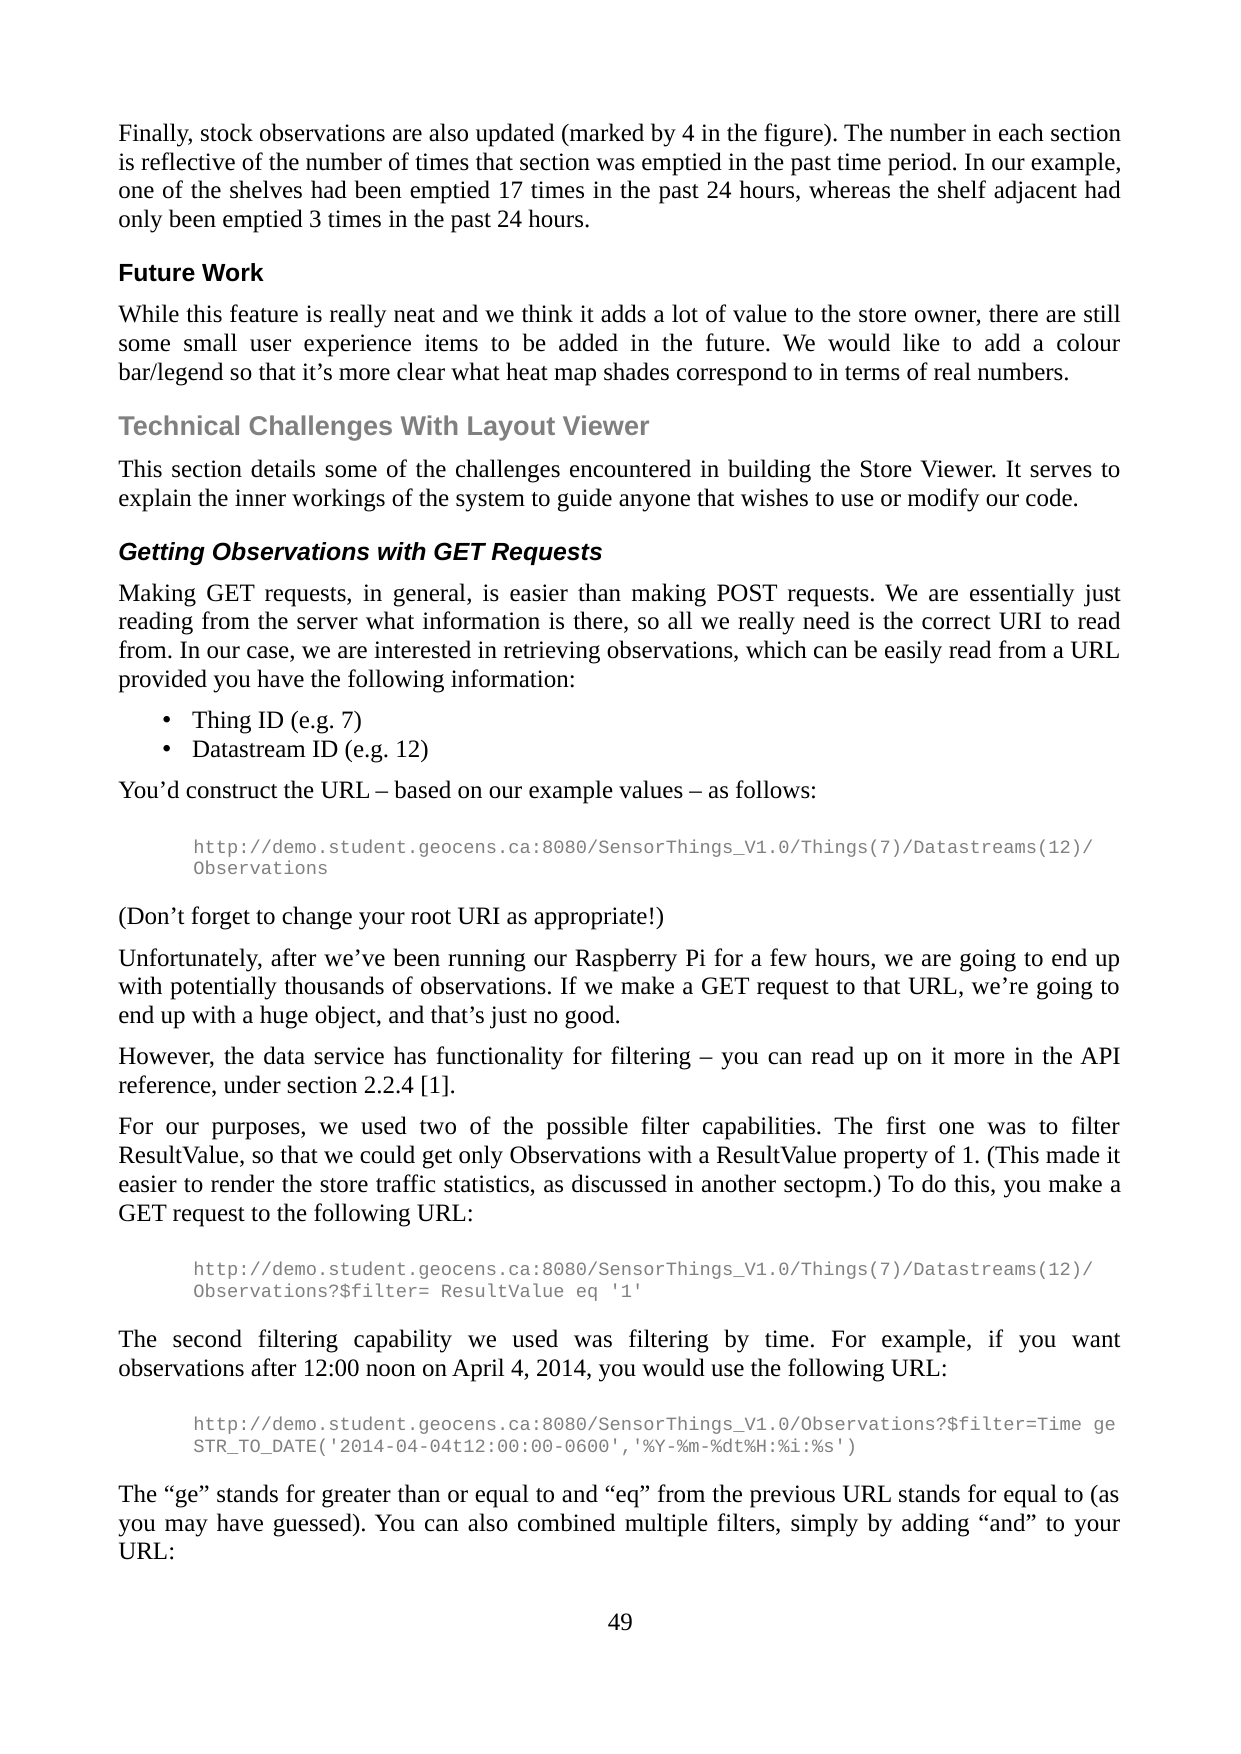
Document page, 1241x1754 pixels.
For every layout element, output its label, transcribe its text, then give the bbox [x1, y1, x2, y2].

text You’d construct the URL – based on our example values – as follows: [118, 775, 1122, 804]
text Finally, stock observations are also updated (marked by 4 in the figure). The number in each section is reflective of the number of times that section was emptied in the past time period. In our example, one of the shelves had been emptied 17 times in the past 24 hours, whereas the shelf adjacent had only been emptied 3 times in the past 24 hours. [118, 118, 1122, 233]
text This section details some of the challenges encountered in building the Store Viewer. It serves to explain the inner workings of the system to guide anyone that wishes to use or modify our code. [118, 454, 1122, 512]
subtitle Getting Observations with GET Requests [118, 537, 1122, 565]
text http://demo.student.geocens.ca:8080/SensorThings_V1.0/Observations?$filter=Time ge STR_TO_DATE('2014-04-04t12:00:00-0600','%Y-%m-%dt%H:%i:%s') [193, 1415, 1122, 1458]
text However, the data service has functionality for filtering – you can read up on it more in the API reference, under section 2.2.4 [1]. [118, 1041, 1122, 1099]
text The “ge” stands for greater than or equal to and “eq” from the previous URL stands for equal to (as you may have guessed). You can also combined multiple filters, simply by adding “and” to your URL: [118, 1479, 1122, 1565]
text Unfortunately, after we’ve been running our Raspberry Pi for a few hours, we are going to end up with potentially thousands of observations. If we make a GET request to that URL, we’re going to end up with a huge object, and that’s just no good. [118, 943, 1122, 1029]
text http://demo.student.geocens.ca:8080/SensorThings_V1.0/Things(7)/Datastreams(12)/Observations?$filter= ResultValue eq '1' [193, 1260, 1122, 1303]
text http://demo.student.geocens.ca:8080/SensorThings_V1.0/Things(7)/Datastreams(12)/Observations [193, 838, 1122, 880]
list Datastream ID (e.g. 12) [162, 734, 1122, 763]
list Thing ID (e.g. 7) [162, 705, 1122, 734]
text For our purposes, we used two of the possible filter capabilities. The first one was to filter ResultValue, so that we could get only Observations with a ResultValue property of 1. (This made it easier to render the store traffic statistics, as discussed in another sectopm.) To do this, you make a GET request to the following URL: [118, 1111, 1122, 1226]
subtitle Future Work [118, 258, 1122, 287]
text The second filtering capability we used was filtering by time. For example, if you want observations after 12:00 noon on April 4, 2014, you would use the following URL: [118, 1324, 1122, 1381]
text While this feature is really neat and we think it adds a lot of value to the store owner, there are still some small user experience items to be added in the future. We would like to add a colour bar/legend so that it’s more clear what heat map shades correspond to in terms of real numbers. [118, 299, 1122, 385]
text Making GET requests, in general, is easier than making POST requests. We are essentially just reading from the server what information is there, so all we really need is the correct URI to read from. In our case, we are interested in retrieving observations, which can be easily read from a URL provided you have the following information: [118, 578, 1122, 693]
subtitle Technical Challenges With Layout Viewer [118, 410, 1122, 442]
text (Don’t forget to change your root URI as appropriate!) [118, 901, 1122, 930]
